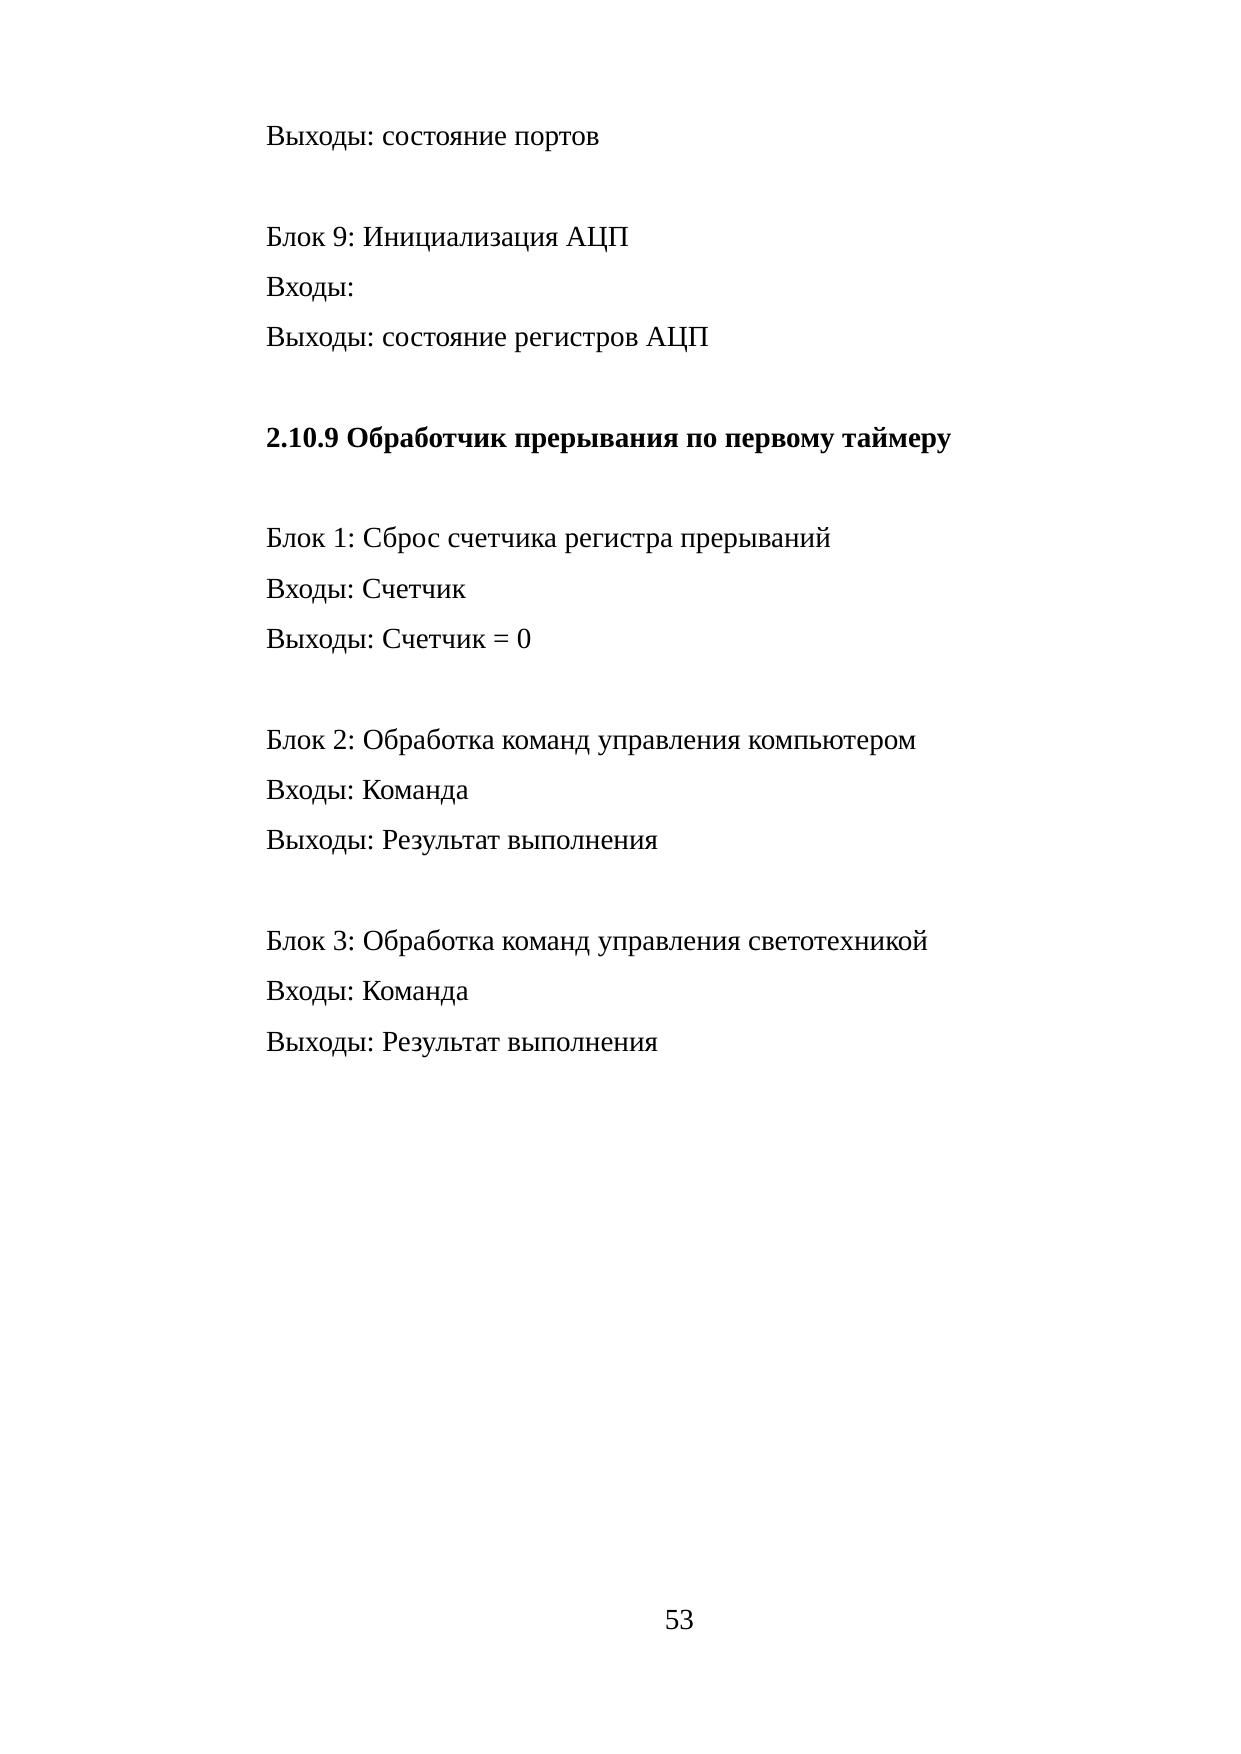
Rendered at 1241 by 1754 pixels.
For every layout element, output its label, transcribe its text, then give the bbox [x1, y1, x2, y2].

text Выходы: Результат выполнения [177, 822, 1181, 856]
text Входы: Счетчик [177, 571, 1181, 604]
text Блок 1: Сброс счетчика регистра прерываний [177, 521, 1181, 554]
text Блок 9: Инициализация АЦП [177, 219, 1181, 252]
text Блок 3: Обработка команд управления светотехникой [177, 923, 1181, 957]
text Выходы: состояние регистров АЦП [177, 319, 1181, 353]
text Выходы: Результат выполнения [177, 1024, 1181, 1057]
text Входы: Команда [177, 973, 1181, 1007]
text Выходы: состояние портов [177, 118, 1181, 152]
text Блок 2: Обработка команд управления компьютером [177, 722, 1181, 755]
subtitle 2.10.9 Обработчик прерывания по первому таймеру [177, 420, 1181, 453]
text Входы: Команда [177, 772, 1181, 806]
text Выходы: Счетчик = 0 [177, 621, 1181, 655]
text Входы: [177, 269, 1181, 303]
